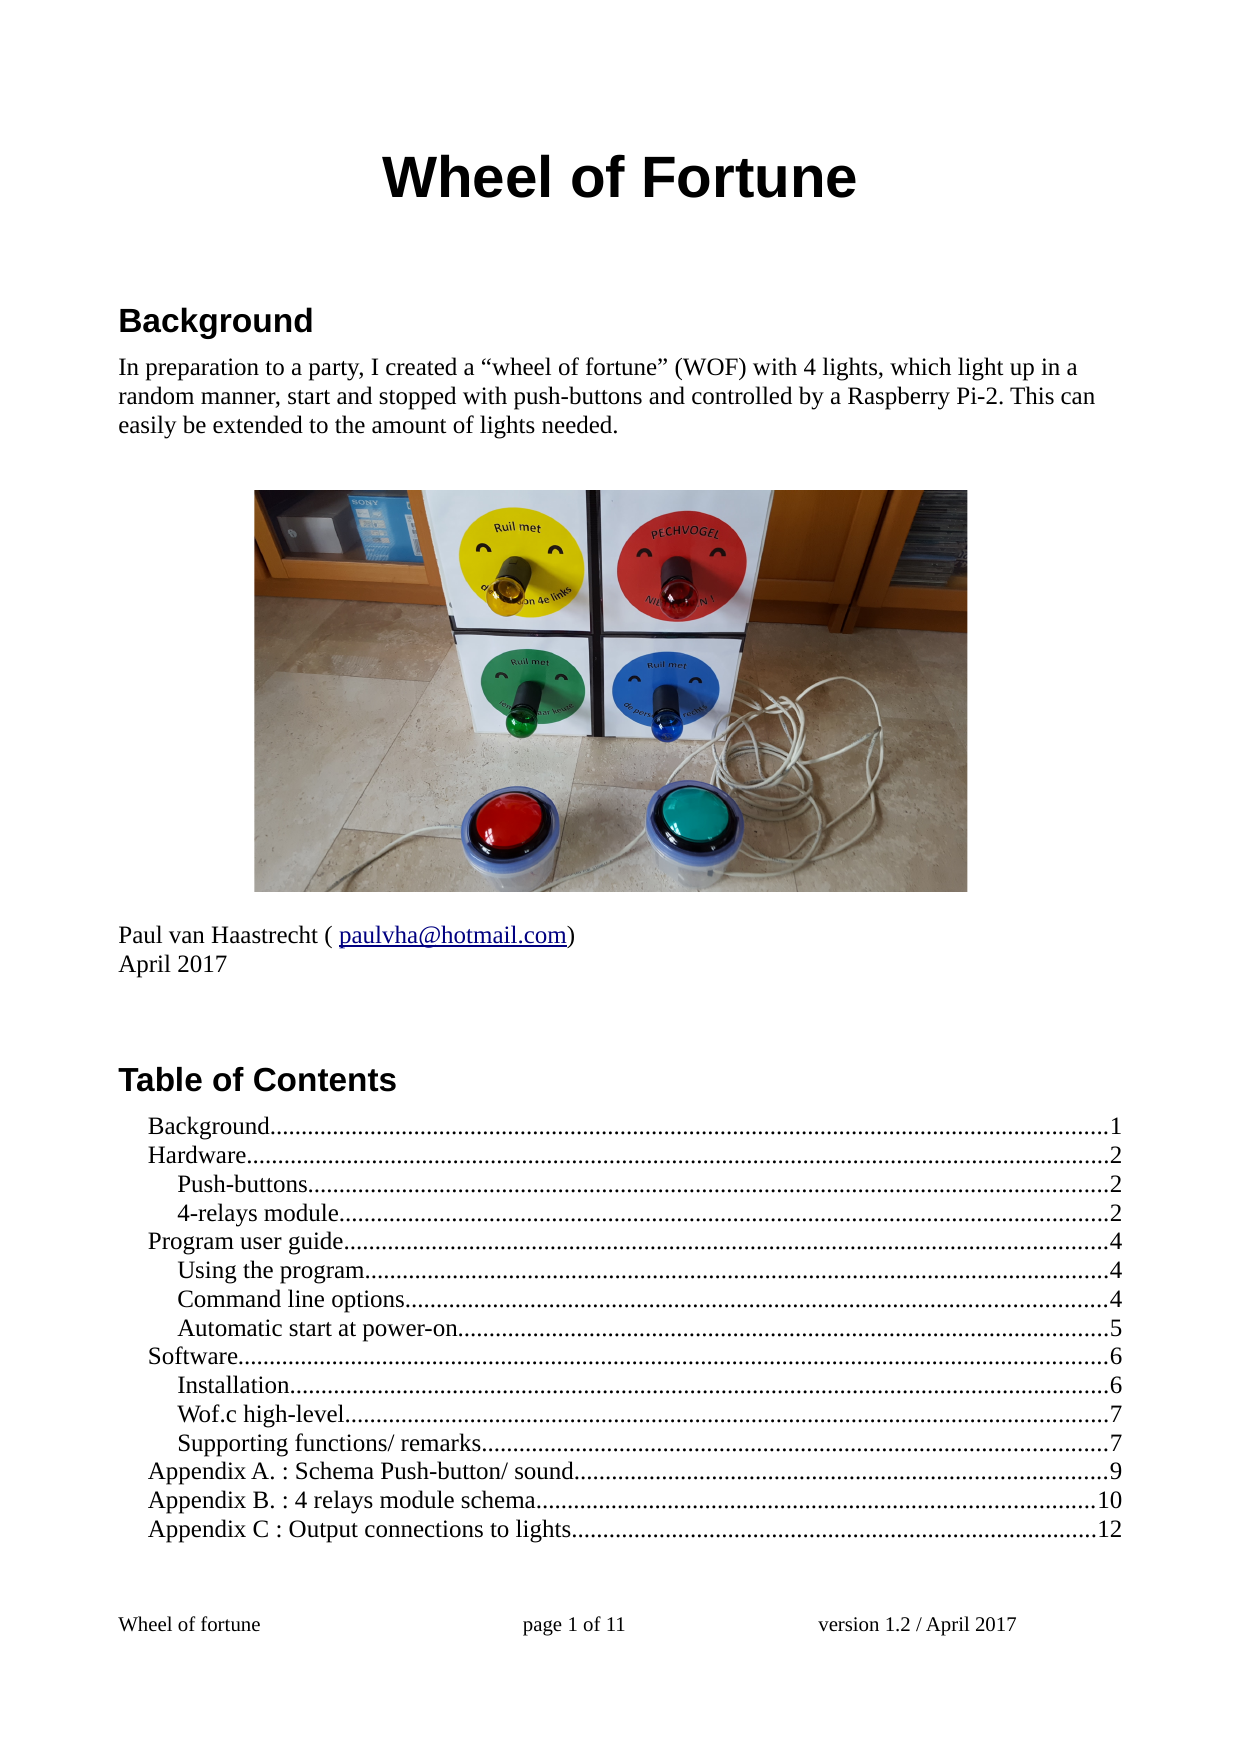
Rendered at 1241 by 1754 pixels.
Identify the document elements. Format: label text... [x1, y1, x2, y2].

text Appendix C : Output connections to lights 12 [148, 1514, 1122, 1543]
text Software 6 [148, 1341, 1122, 1370]
text Program user guide 4 [148, 1226, 1122, 1255]
text Command line options 4 [177, 1284, 1122, 1313]
text Wof.c high-level 7 [177, 1399, 1122, 1428]
text Using the program 4 [177, 1255, 1122, 1284]
text Automatic start at power-on 5 [177, 1313, 1122, 1341]
text Paul van Haastrecht ( paulvha@hotmail.com) [118, 920, 1122, 949]
text Push-buttons 2 [177, 1169, 1122, 1198]
subtitle Table of Contents [118, 1060, 1122, 1099]
text April 2017 [118, 949, 1122, 978]
title Wheel of Fortune [118, 143, 1122, 210]
text Supporting functions/ remarks 7 [177, 1428, 1122, 1456]
picture [254, 490, 968, 892]
text Appendix A. : Schema Push-button/ sound 9 [148, 1456, 1122, 1485]
text 4-relays module 2 [177, 1198, 1122, 1226]
text Background 1 [148, 1111, 1122, 1140]
text Appendix B. : 4 relays module schema 10 [148, 1485, 1122, 1514]
text Hardware 2 [148, 1140, 1122, 1169]
text Installation 6 [177, 1370, 1122, 1399]
subtitle Background [118, 301, 1122, 340]
text In preparation to a party, I created a “wheel of fortune” (WOF) with 4 lights, which light up in a random manner, start and stopped with push-buttons and controlled by a Raspberry Pi-2. This can easily be extended to the amount of lights needed. [118, 352, 1122, 438]
